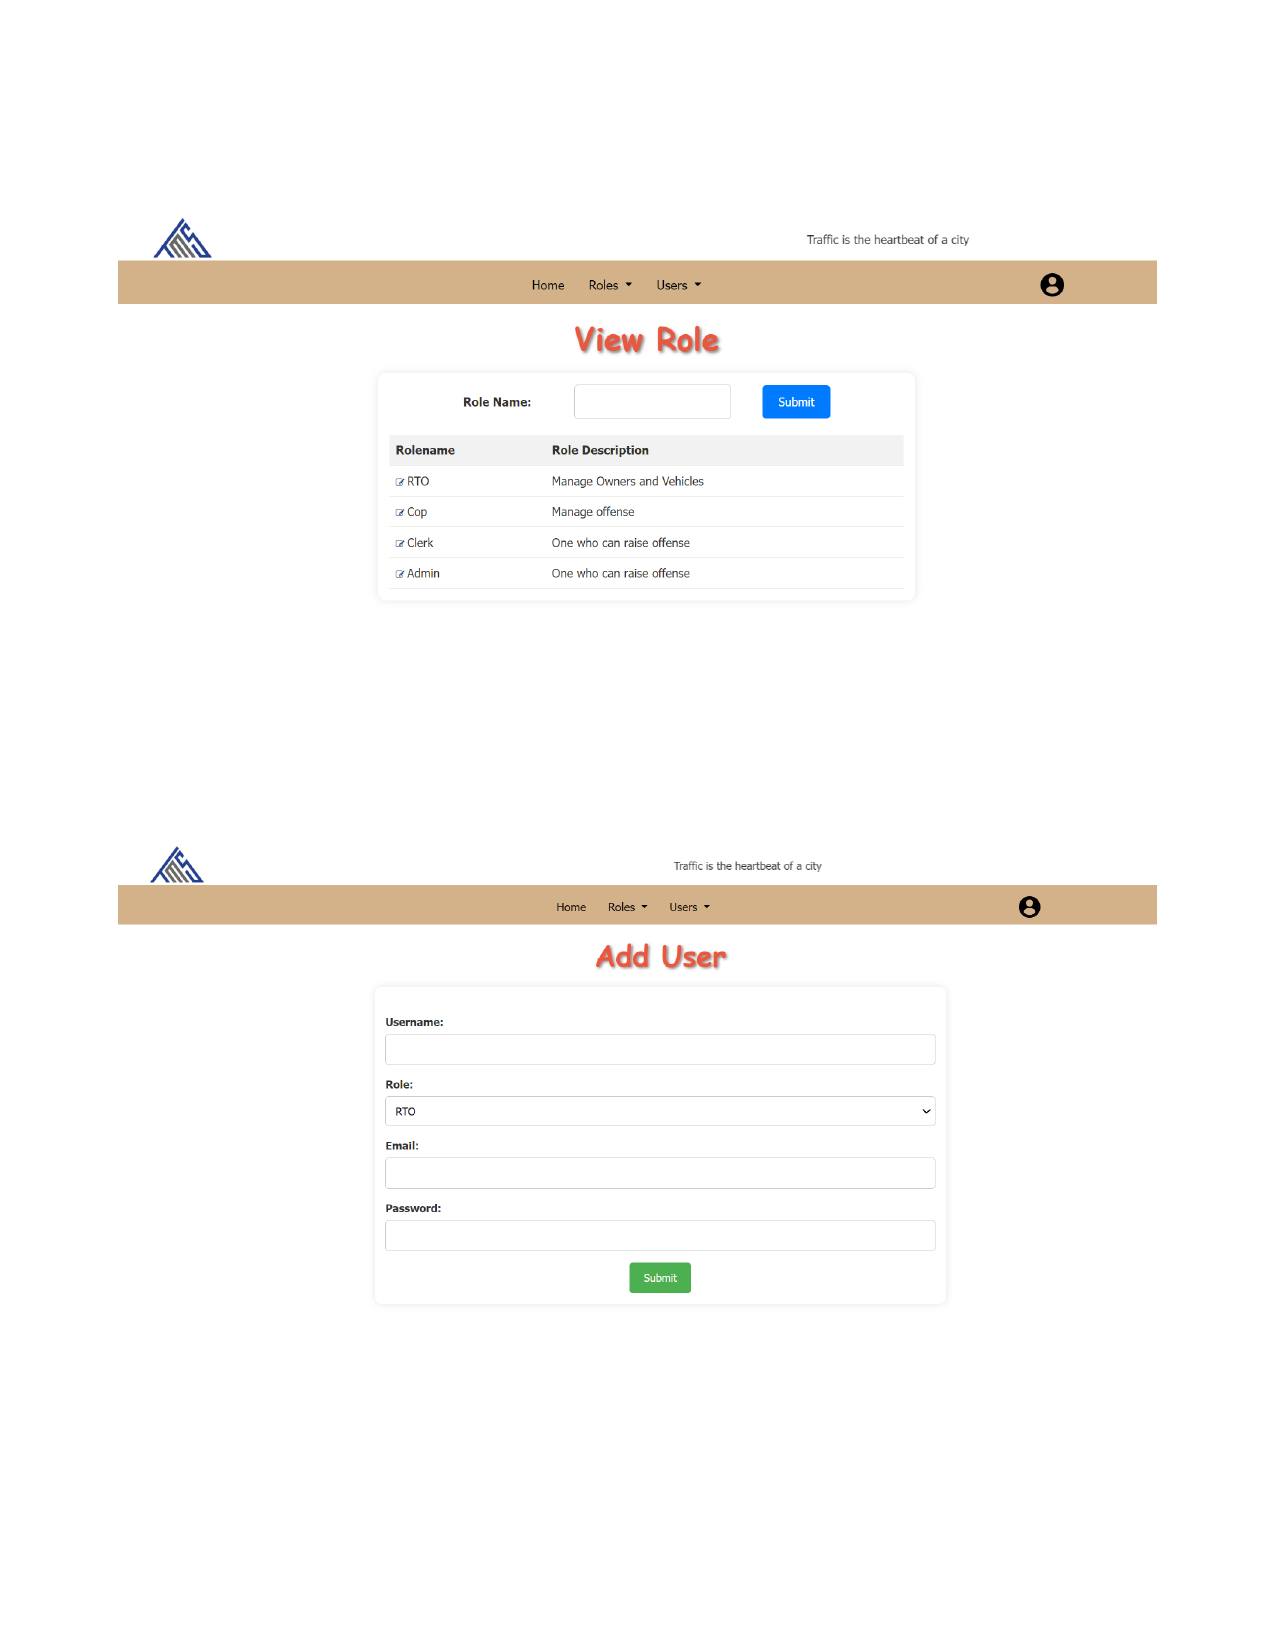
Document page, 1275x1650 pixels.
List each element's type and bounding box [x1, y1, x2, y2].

picture [118, 202, 1157, 664]
picture [118, 832, 1157, 1314]
